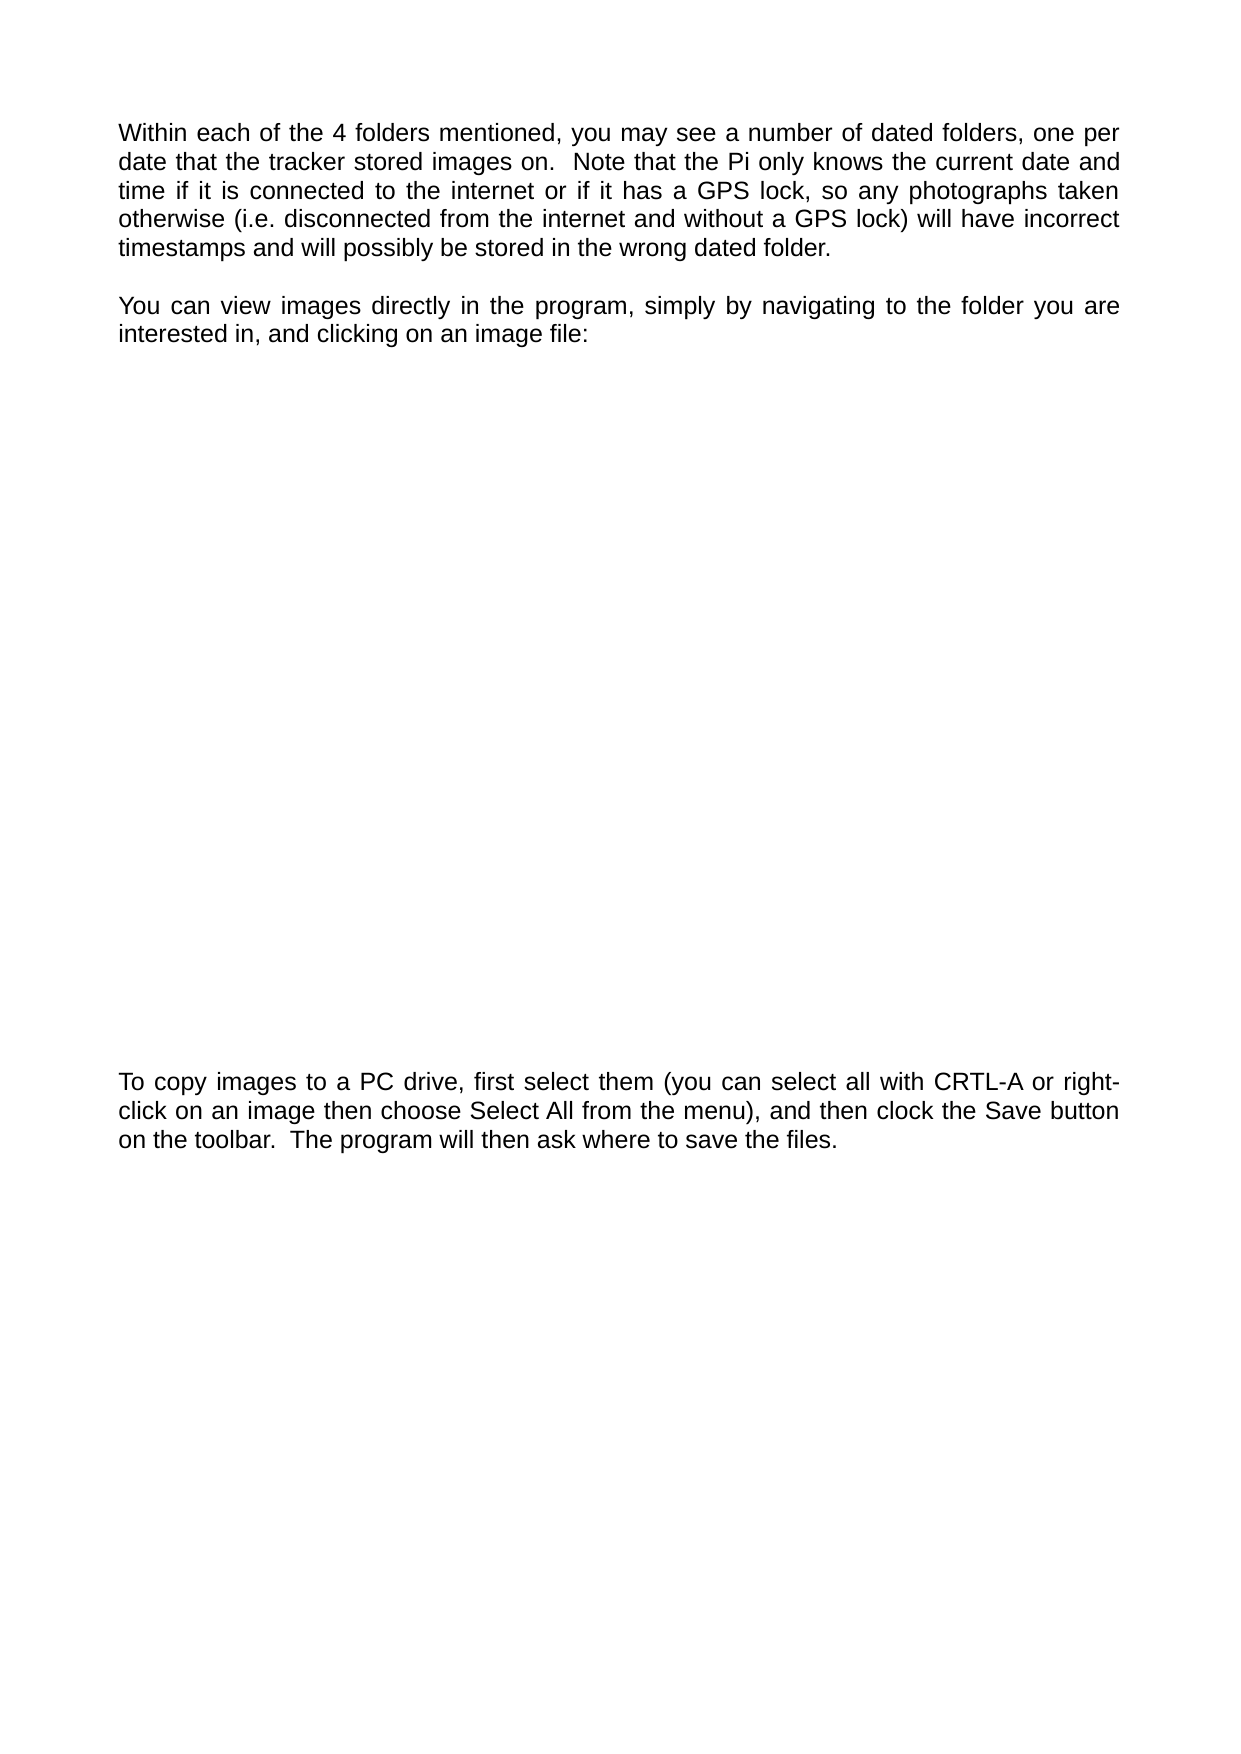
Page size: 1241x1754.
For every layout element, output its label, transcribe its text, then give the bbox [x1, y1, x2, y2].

text You can view images directly in the program, simply by navigating to the folder you are interested in, and clicking on an image file: [118, 291, 1122, 348]
text To copy images to a PC drive, first select them (you can select all with CRTL-A or right-click on an image then choose Select All from the menu), and then clock the Save button on the toolbar. The program will then ask where to save the files. [118, 1067, 1122, 1153]
text Within each of the 4 folders mentioned, you may see a number of dated folders, one per date that the tracker stored images on. Note that the Pi only knows the current date and time if it is connected to the internet or if it has a GPS lock, so any photographs taken otherwise (i.e. disconnected from the internet and without a GPS lock) will have incorrect timestamps and will possibly be stored in the wrong dated folder. [118, 118, 1122, 262]
